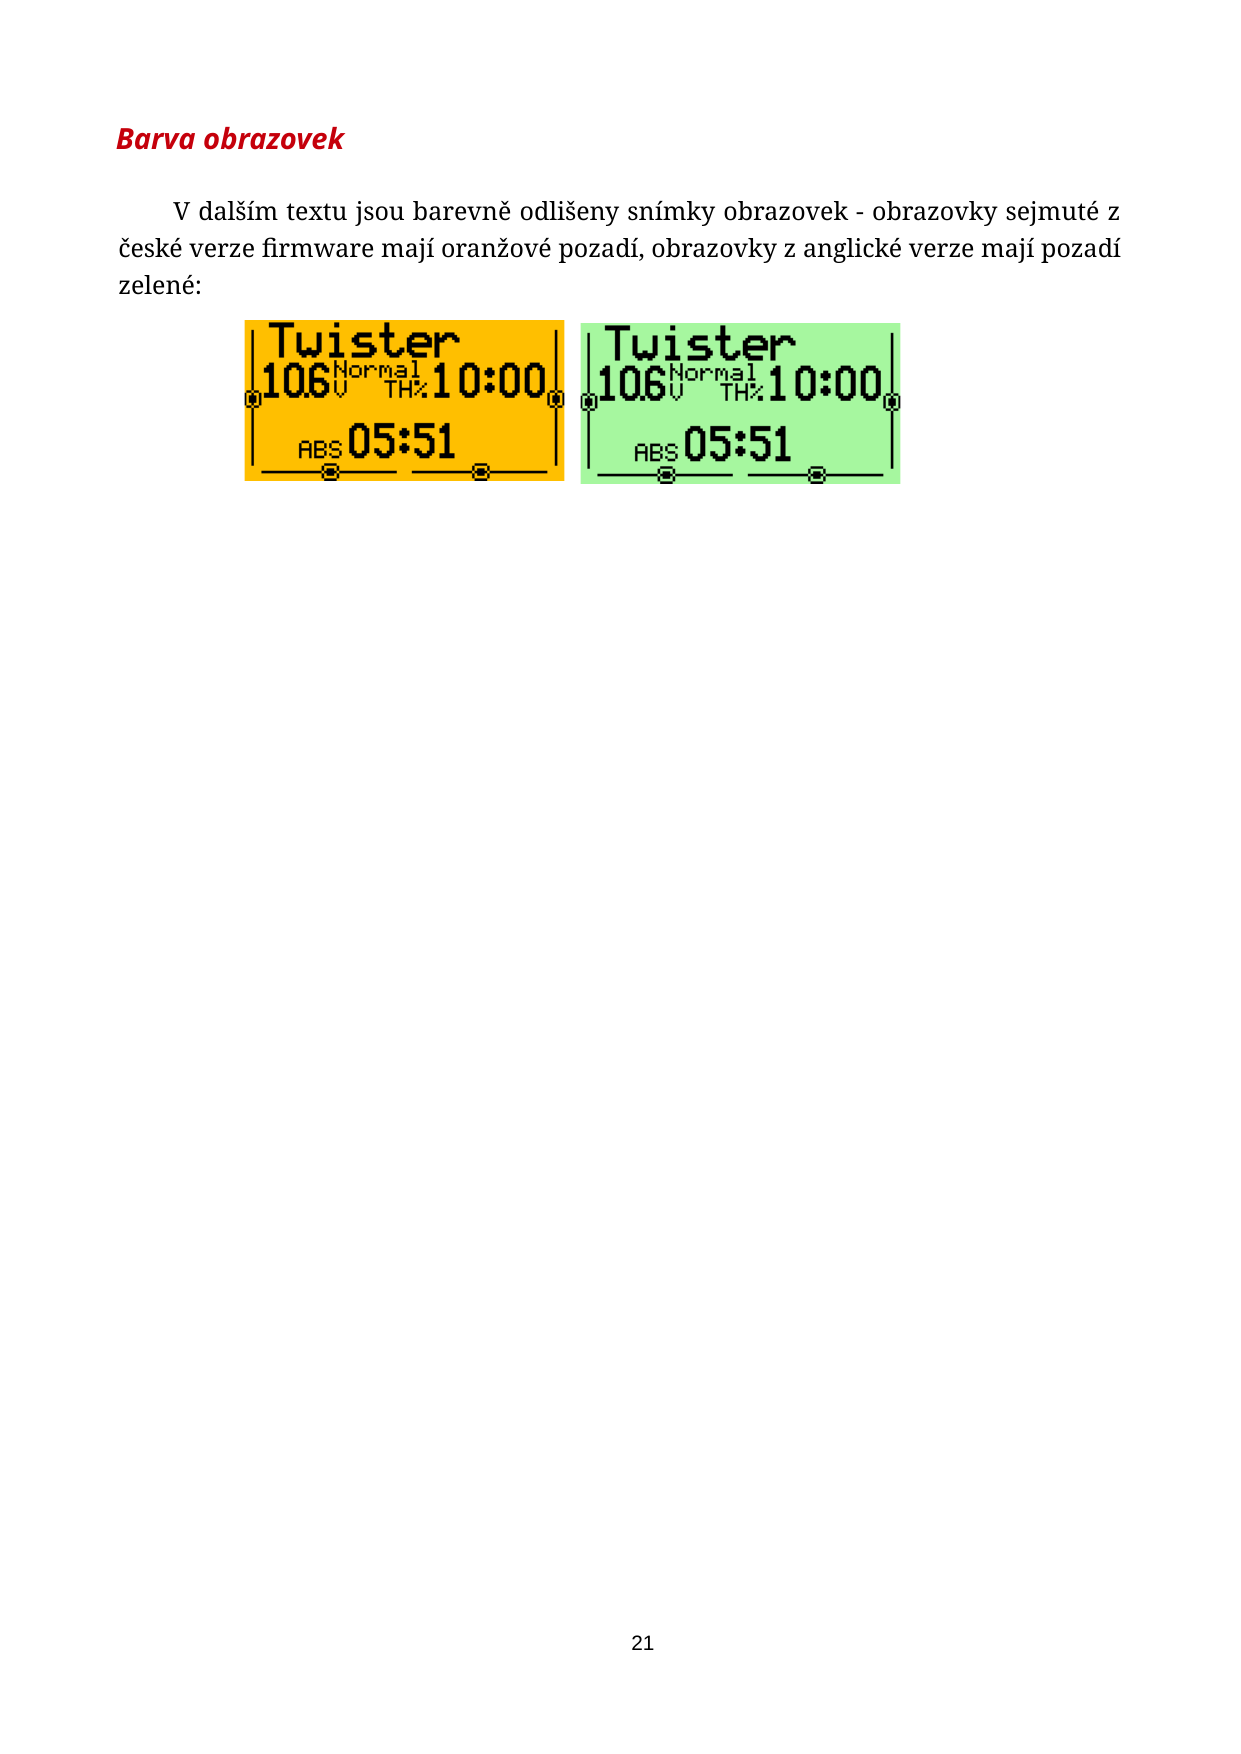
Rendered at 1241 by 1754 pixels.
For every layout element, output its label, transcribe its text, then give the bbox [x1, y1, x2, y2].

subtitle Barva obrazovek [116, 118, 1122, 158]
picture [244, 320, 565, 481]
text V dalším textu jsou barevně odlišeny snímky obrazovek - obrazovky sejmuté z české verze firmware mají oranžové pozadí, obrazovky z anglické verze mají pozadí zelené: [118, 193, 1122, 302]
picture [580, 323, 901, 484]
